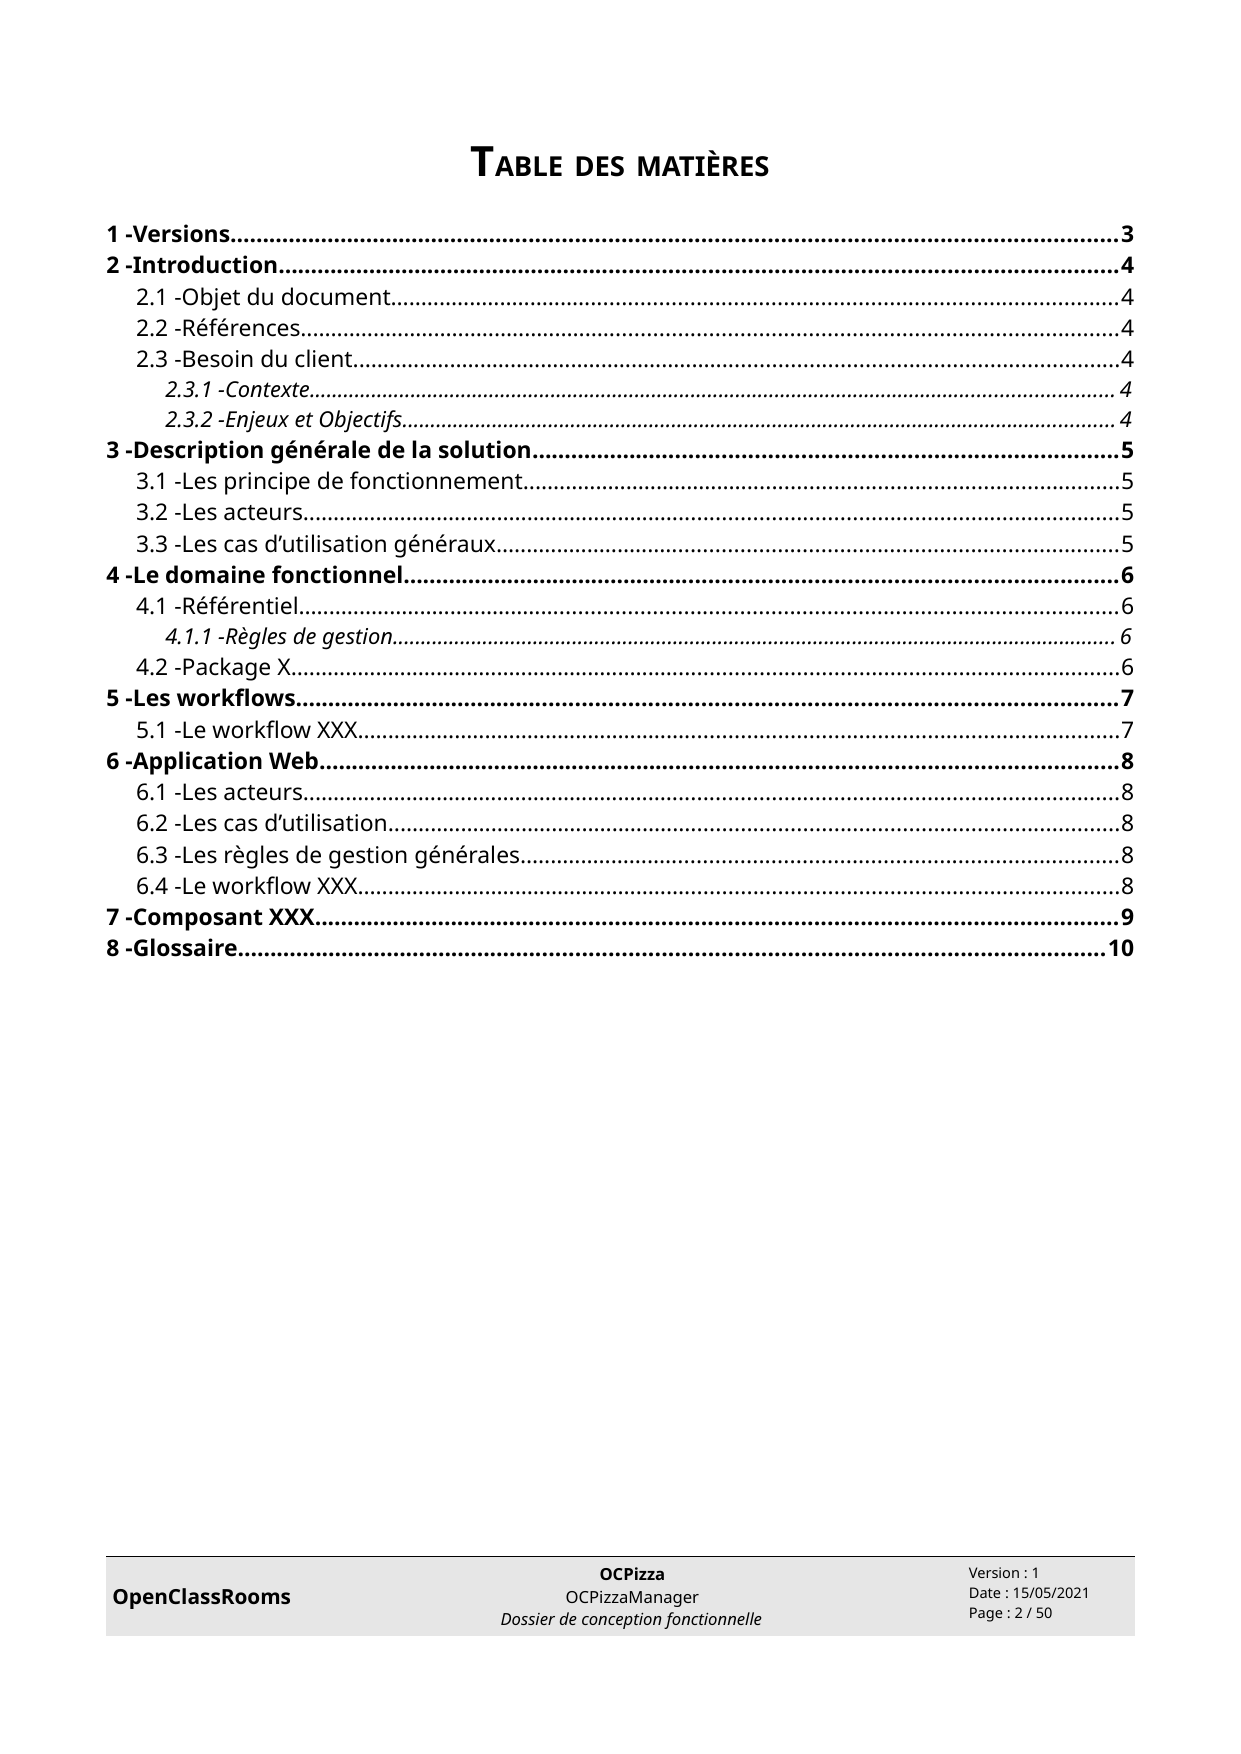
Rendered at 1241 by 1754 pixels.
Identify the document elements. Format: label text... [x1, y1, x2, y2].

text 6.4 -Le workflow XXX 8 [136, 870, 1134, 901]
text 6.1 -Les acteurs 8 [136, 776, 1134, 807]
text 2.3.1 -Contexte 4 [165, 374, 1134, 404]
subtitle Table des matières [106, 132, 1134, 188]
text 4 -Le domaine fonctionnel 6 [106, 559, 1134, 590]
text 3.3 -Les cas d’utilisation généraux 5 [136, 527, 1134, 559]
text 5.1 -Le workflow XXX 7 [136, 713, 1134, 745]
text 2.3.2 -Enjeux et Objectifs 4 [165, 404, 1134, 434]
text 7 -Composant XXX 9 [106, 901, 1134, 932]
text 3.1 -Les principe de fonctionnement 5 [136, 465, 1134, 496]
text 4.2 -Package X 6 [136, 651, 1134, 682]
text 6.2 -Les cas d’utilisation 8 [136, 807, 1134, 838]
text 4.1 -Référentiel 6 [136, 590, 1134, 621]
text 8 -Glossaire 10 [106, 932, 1134, 963]
text 1 -Versions 3 [106, 218, 1134, 249]
text 3 -Description générale de la solution 5 [106, 434, 1134, 465]
text 2.3 -Besoin du client 4 [136, 343, 1134, 374]
text 6 -Application Web 8 [106, 745, 1134, 776]
text 5 -Les workflows 7 [106, 682, 1134, 713]
text 3.2 -Les acteurs 5 [136, 496, 1134, 527]
text 2.1 -Objet du document 4 [136, 280, 1134, 312]
text 2 -Introduction 4 [106, 249, 1134, 280]
text 2.2 -Références 4 [136, 312, 1134, 343]
text 6.3 -Les règles de gestion générales 8 [136, 838, 1134, 870]
text 4.1.1 -Règles de gestion 6 [165, 621, 1134, 651]
